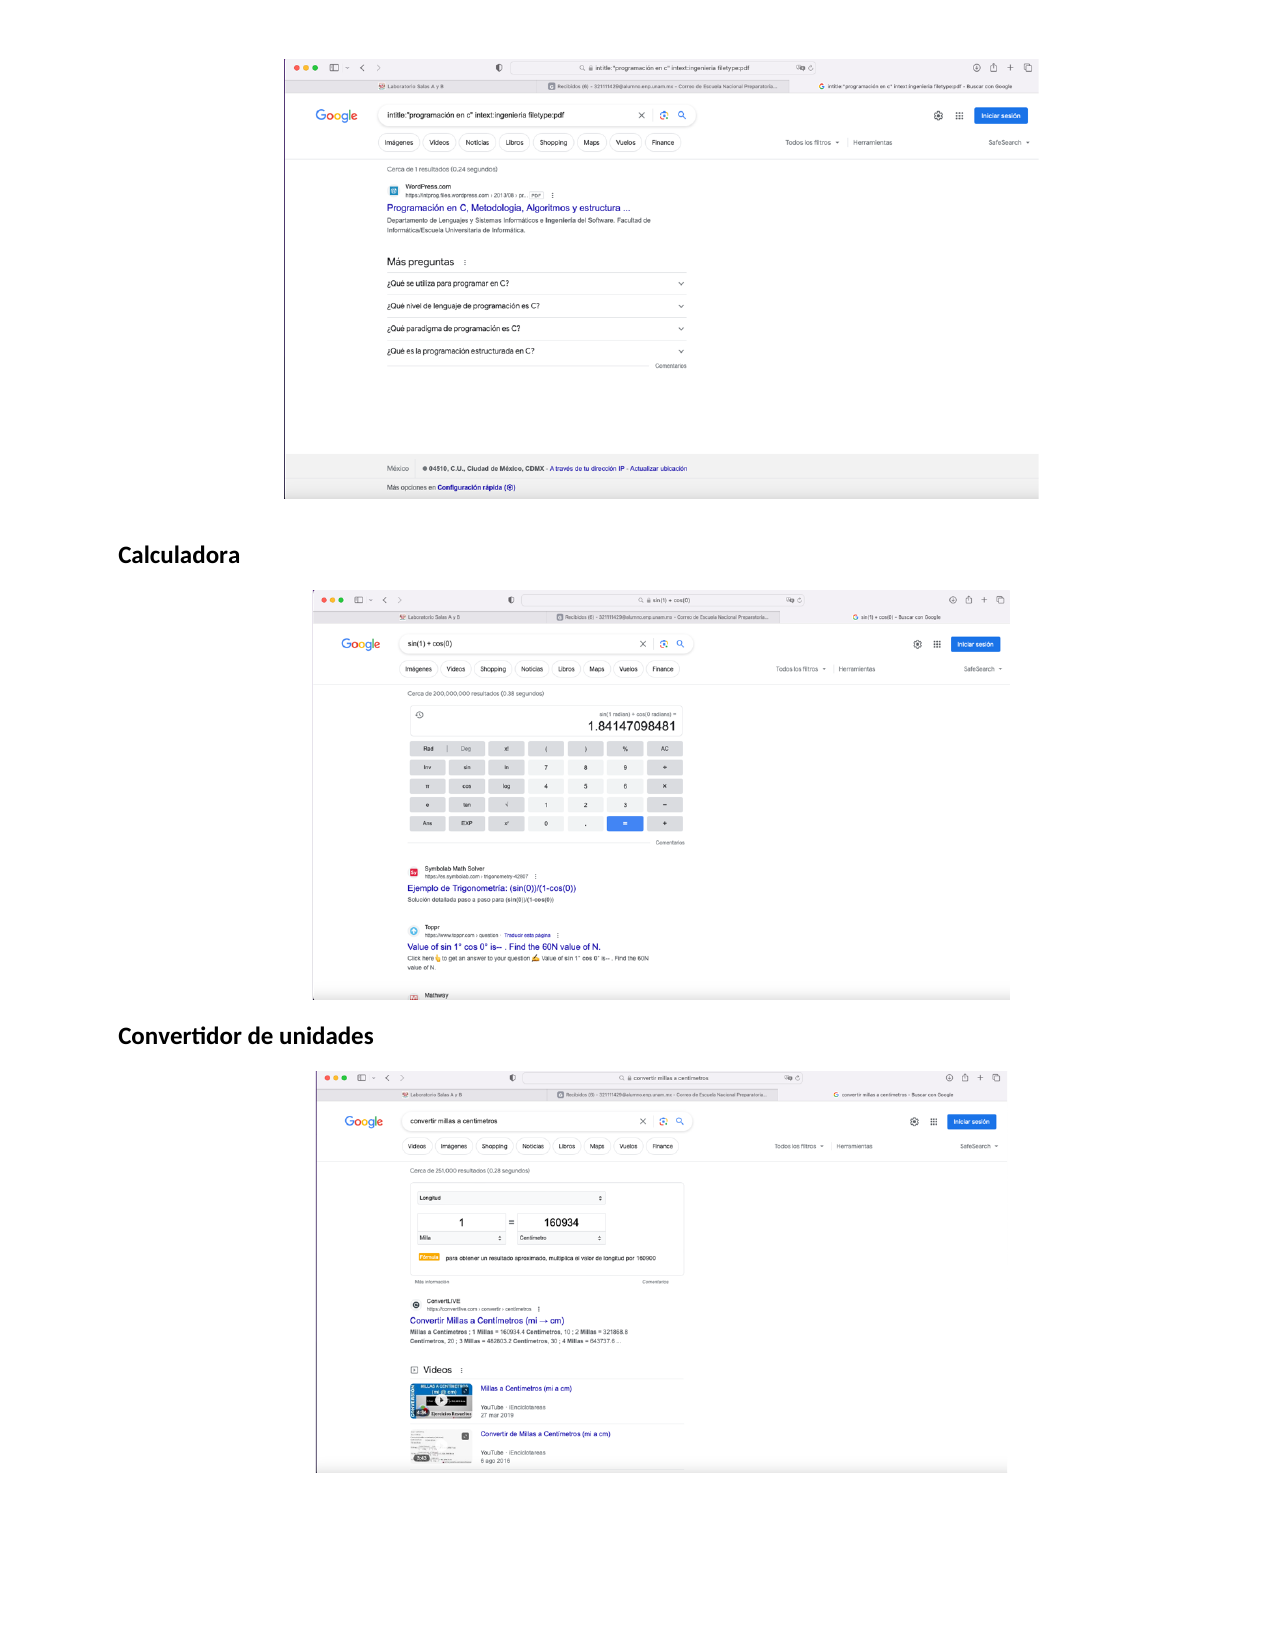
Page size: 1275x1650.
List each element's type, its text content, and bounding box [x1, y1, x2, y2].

text Convertidor de unidades [118, 1020, 1205, 1051]
text Calculadora [118, 539, 1205, 570]
